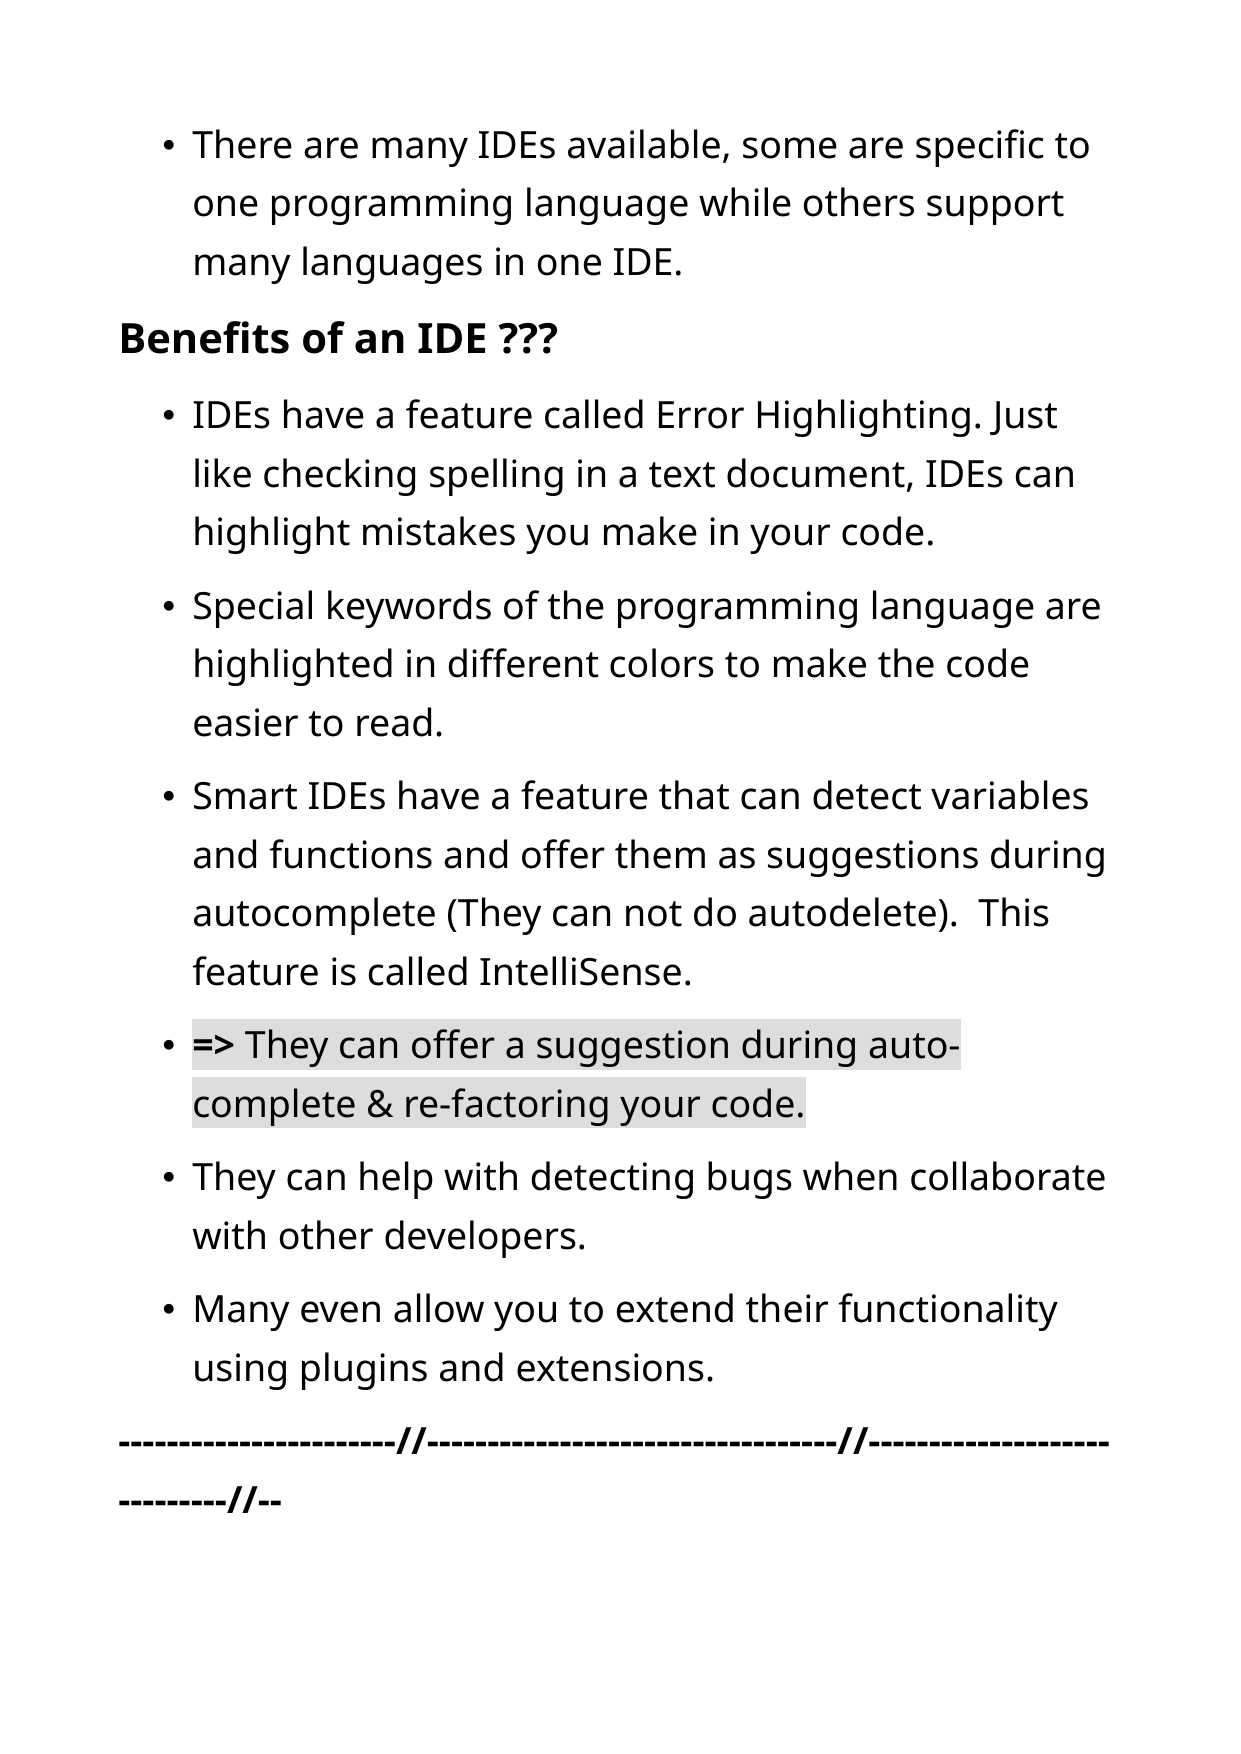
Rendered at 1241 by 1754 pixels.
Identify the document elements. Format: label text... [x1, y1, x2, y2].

list IDEs have a feature called Error Highlighting. Just like checking spelling in a text document, IDEs can highlight mistakes you make in your code. [162, 388, 1122, 557]
list There are many IDEs available, some are specific to one programming language while others support many languages in one IDE. [162, 118, 1122, 286]
list Many even allow you to extend their functionality using plugins and extensions. [162, 1282, 1122, 1392]
text -----------------------//----------------------------------//-----------------------------//-- [118, 1414, 1122, 1524]
list They can help with detecting bugs when collaborate with other developers. [162, 1151, 1122, 1260]
list Special keywords of the programming language are highlighted in different colors to make the code easier to read. [162, 579, 1122, 747]
list Smart IDEs have a feature that can detect variables and functions and offer them as suggestions during autocomplete (They can not do autodelete). This feature is called IntelliSense. [162, 769, 1122, 996]
text Benefits of an IDE ??? [118, 309, 1122, 365]
list => They can offer a suggestion during auto-complete & re-factoring your code. [162, 1019, 1122, 1128]
